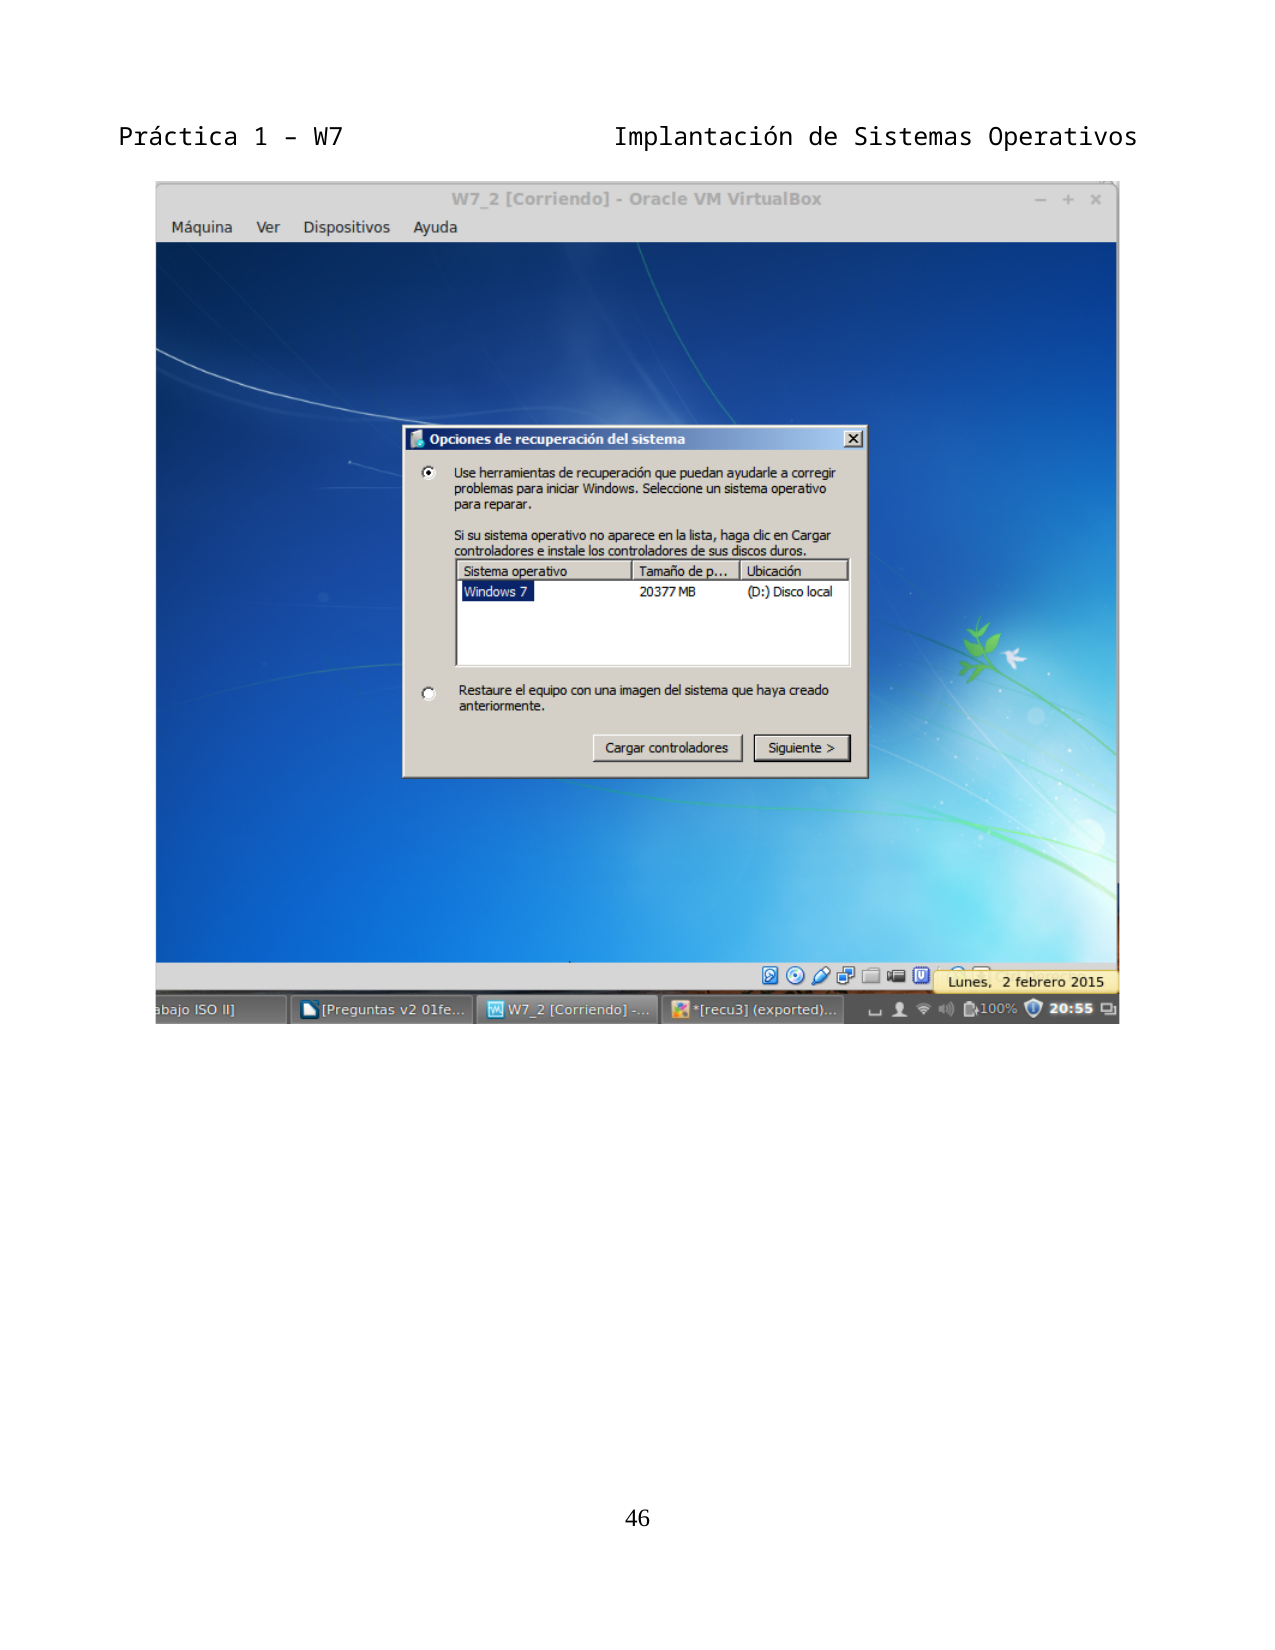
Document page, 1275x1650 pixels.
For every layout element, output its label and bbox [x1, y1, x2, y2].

picture [155, 181, 1120, 1024]
